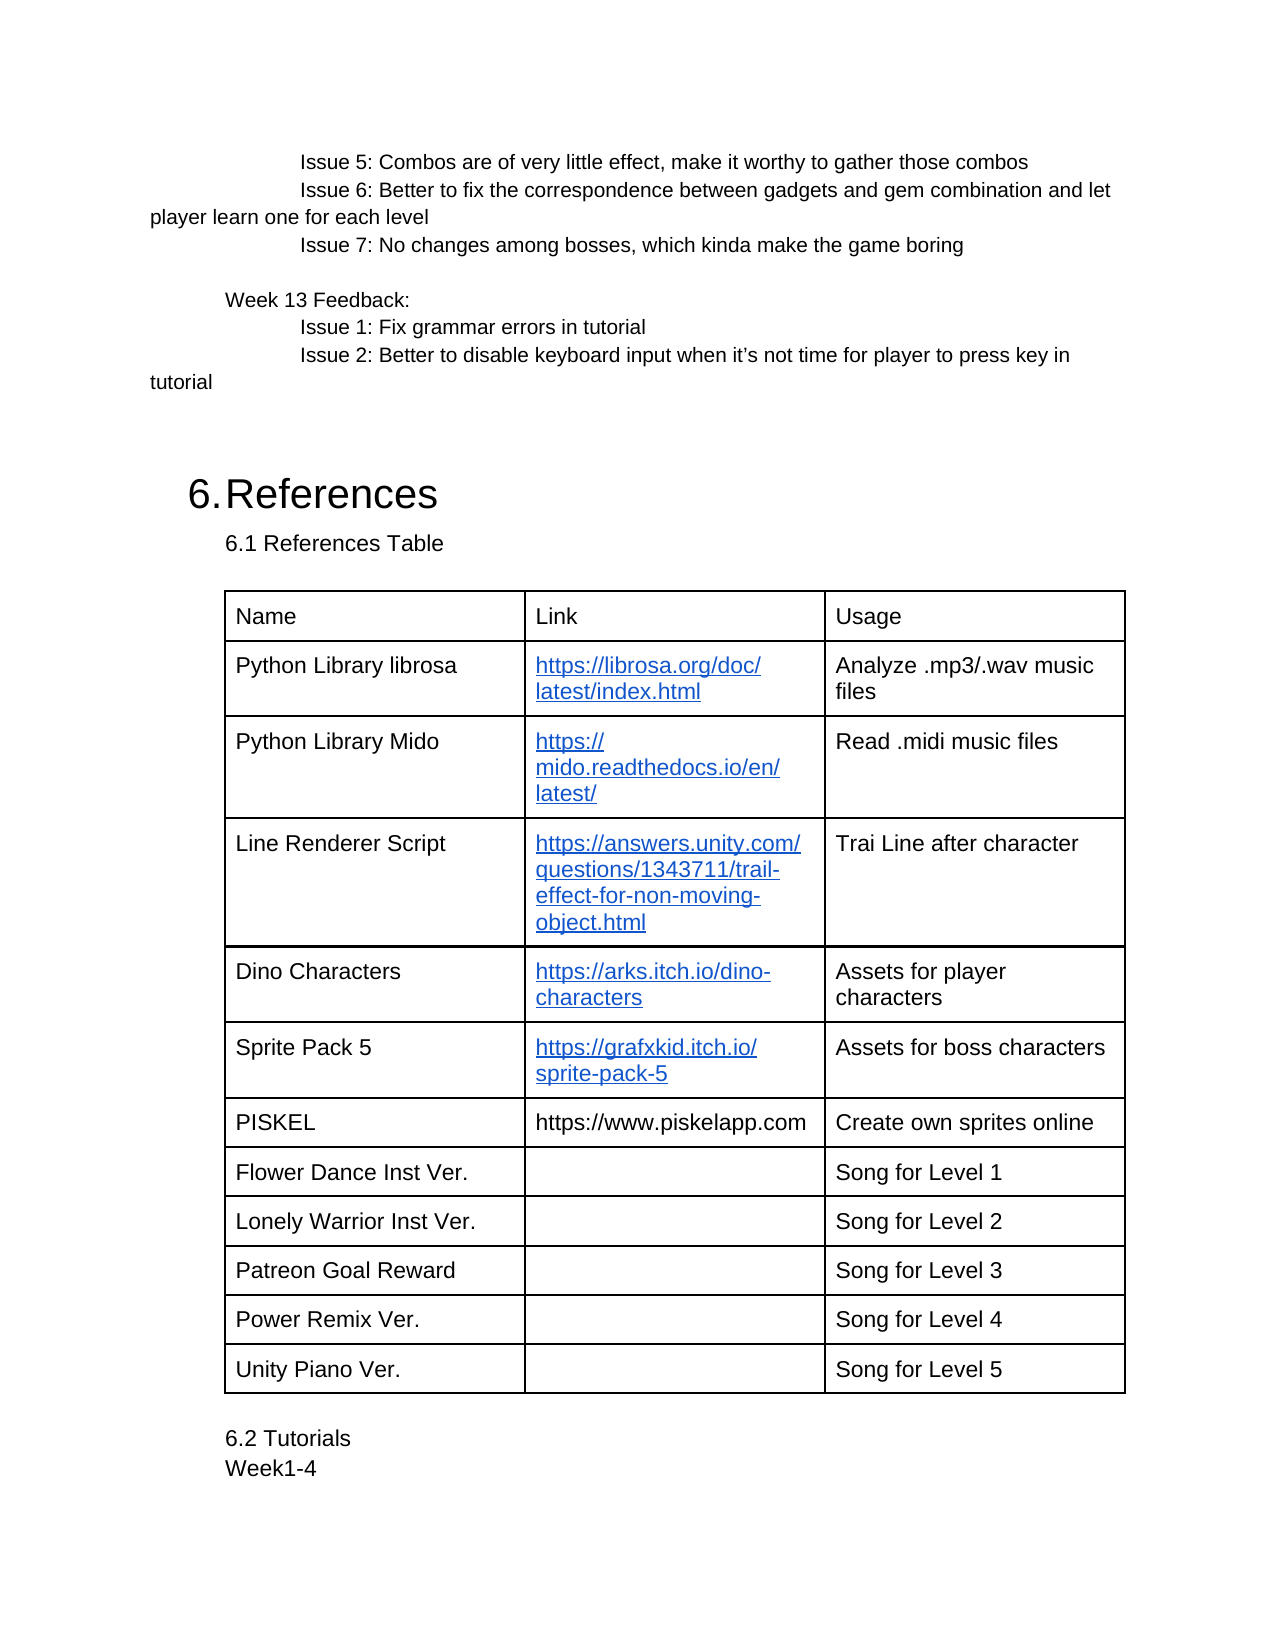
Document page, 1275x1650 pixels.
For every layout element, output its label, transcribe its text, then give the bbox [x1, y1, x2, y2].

table_cell Unity Piano Ver. [226, 1345, 524, 1392]
table_cell https://grafxkid.itch.io/sprite-pack-5 [526, 1023, 824, 1097]
table_cell [526, 1296, 824, 1343]
table_cell Song for Level 5 [826, 1345, 1124, 1392]
table_cell Patreon Goal Reward [226, 1247, 524, 1294]
table_cell Song for Level 1 [826, 1148, 1124, 1195]
text Week1-4 [225, 1455, 1125, 1481]
table_cell Assets for boss characters [826, 1023, 1124, 1097]
table_cell [526, 1345, 824, 1392]
table_cell [526, 1148, 824, 1195]
table_cell Dino Characters [226, 948, 524, 1021]
text Issue 1: Fix grammar errors in tutorial [150, 315, 1125, 339]
table_cell Line Renderer Script [226, 819, 524, 945]
table_cell PISKEL [226, 1099, 524, 1146]
table_cell Python Library Mido [226, 717, 524, 817]
table_cell Power Remix Ver. [226, 1296, 524, 1343]
text 6.1 References Table [225, 530, 1125, 556]
subtitle References [187, 469, 1125, 517]
table_cell Analyze .mp3/.wav music files [826, 642, 1124, 715]
table_cell [526, 1247, 824, 1294]
table_cell Lonely Warrior Inst Ver. [226, 1197, 524, 1244]
table_cell https://arks.itch.io/dino-characters [526, 948, 824, 1021]
table_header Link [526, 592, 824, 639]
table_cell Song for Level 3 [826, 1247, 1124, 1294]
text Issue 6: Better to fix the correspondence between gadgets and gem combination and let player learn one for each level [150, 177, 1125, 229]
table_cell https://librosa.org/doc/latest/index.html [526, 642, 824, 715]
table_cell [526, 1197, 824, 1244]
text Issue 5: Combos are of very little effect, make it worthy to gather those combos [150, 150, 1125, 174]
text Week 13 Feedback: [150, 287, 1125, 311]
table_cell Create own sprites online [826, 1099, 1124, 1146]
table_header Name [226, 592, 524, 639]
text Issue 7: No changes among bosses, which kinda make the game boring [150, 232, 1125, 256]
table_cell https://mido.readthedocs.io/en/latest/ [526, 717, 824, 817]
table_cell Assets for player characters [826, 948, 1124, 1021]
table_cell Song for Level 2 [826, 1197, 1124, 1244]
table_cell https://answers.unity.com/questions/1343711/trail-effect-for-non-moving-object.html [526, 819, 824, 945]
text 6.2 Tutorials [225, 1424, 1125, 1451]
table_cell Song for Level 4 [826, 1296, 1124, 1343]
text Issue 2: Better to disable keyboard input when it’s not time for player to press key in tutorial [150, 342, 1125, 394]
table_header Usage [826, 592, 1124, 639]
table_cell Python Library librosa [226, 642, 524, 715]
table_cell Trai Line after character [826, 819, 1124, 945]
table_cell https://www.piskelapp.com [526, 1099, 824, 1146]
table_cell Sprite Pack 5 [226, 1023, 524, 1097]
table_cell Read .midi music files [826, 717, 1124, 817]
table_cell Flower Dance Inst Ver. [226, 1148, 524, 1195]
